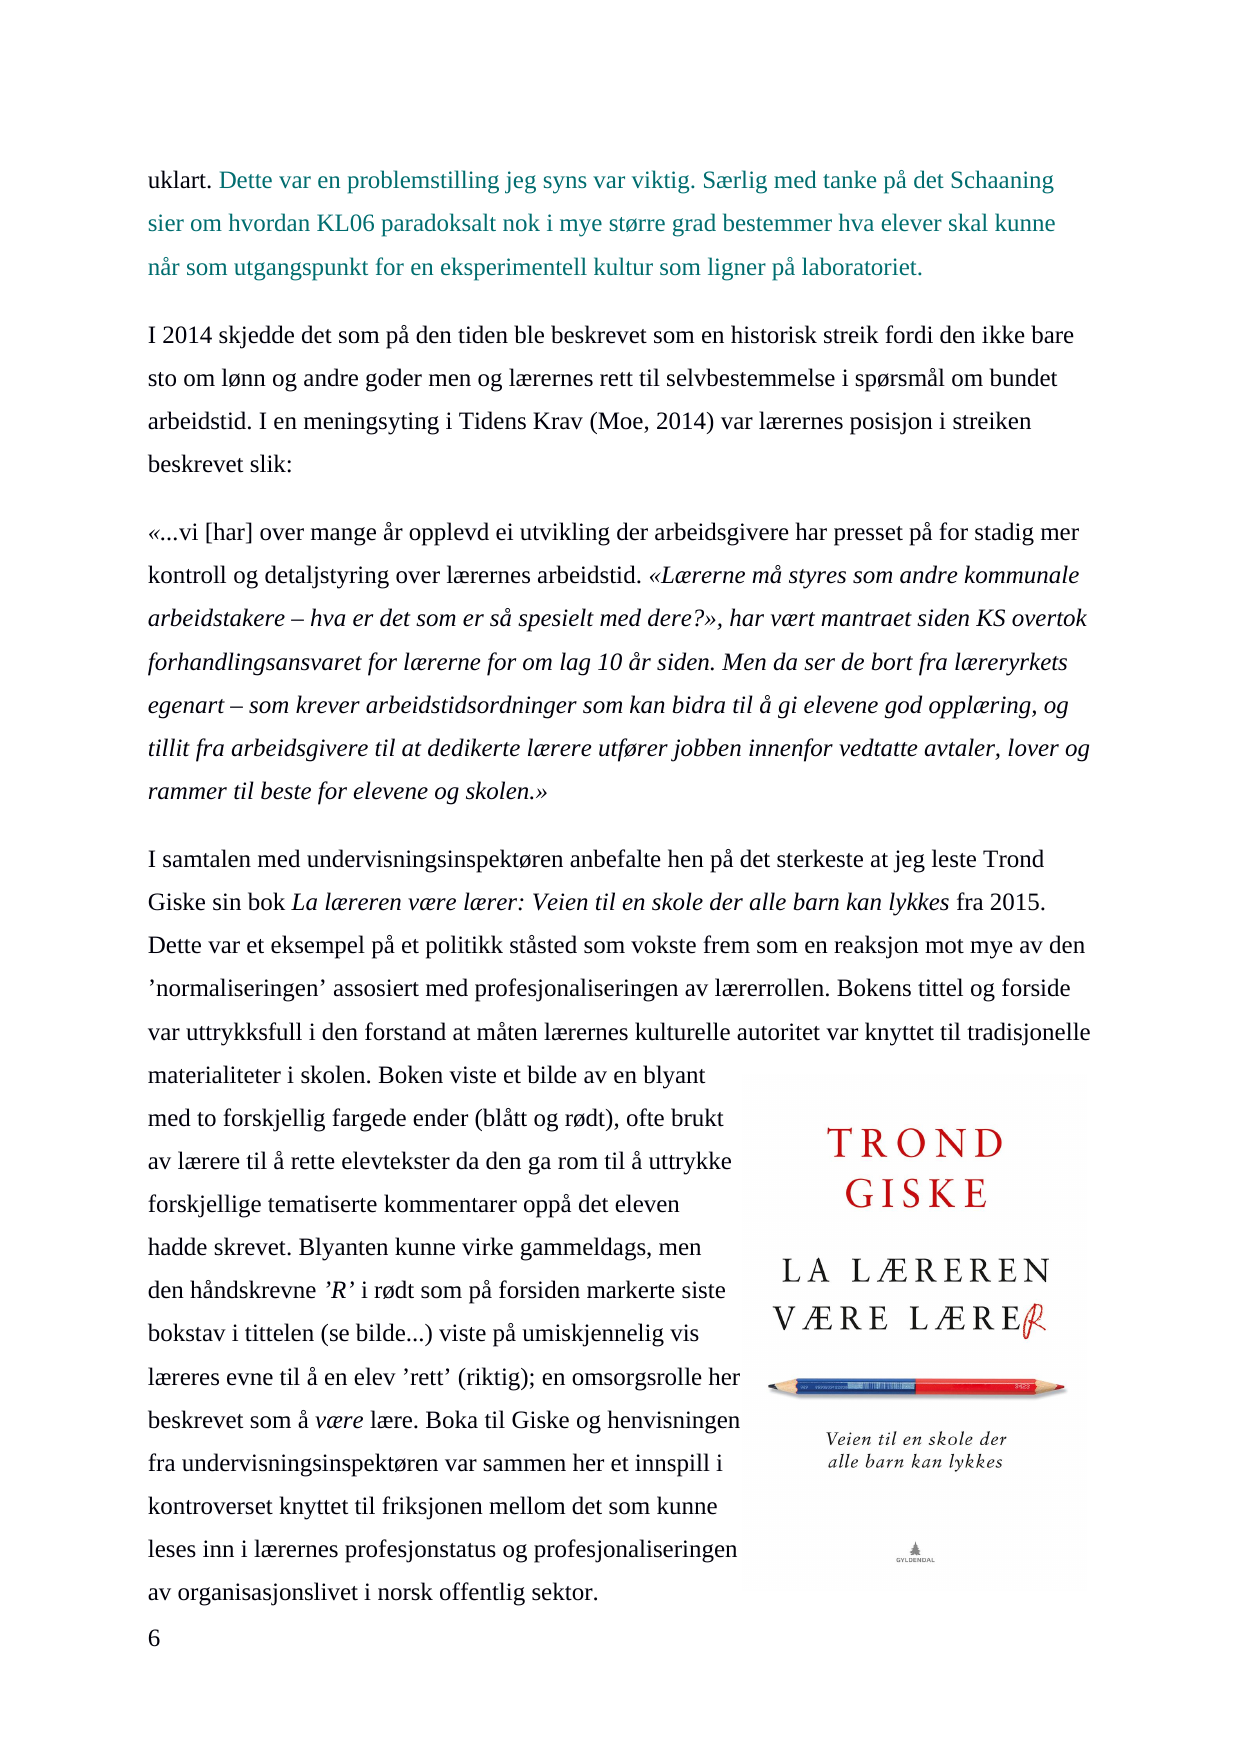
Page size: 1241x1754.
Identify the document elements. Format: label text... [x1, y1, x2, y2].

text I 2014 skjedde det som på den tiden ble beskrevet som en historisk streik fordi den ikke bare sto om lønn og andre goder men og lærernes rett til selvbestemmelse i spørsmål om bundet arbeidstid. I en meningsyting i Tidens Krav (Moe, 2014) var lærernes posisjon i streiken beskrevet slik: [148, 320, 1092, 478]
text uklart. Dette var en problemstilling jeg syns var viktig. Særlig med tanke på det Schaaning sier om hvordan KL06 paradoksalt nok i mye større grad bestemmer hva elever skal kunne når som utgangspunkt for en eksperimentell kultur som ligner på laboratoriet. [148, 165, 1092, 280]
text I samtalen med undervisningsinspektøren anbefalte hen på det sterkeste at jeg leste Trond Giske sin bok La læreren være lærer: Veien til en skole der alle barn kan lykkes fra 2015. Dette var et eksempel på et politikk ståsted som vokste frem som en reaksjon mot mye av den ’normaliseringen’ assosiert med profesjonaliseringen av lærerrollen. Bokens tittel og forside var uttrykksfull i den forstand at måten lærernes kulturelle autoritet var knyttet til tradisjonelle materialiteter i skolen. Boken viste et bilde av en blyant med to forskjellig fargede ender (blått og rødt), ofte brukt av lærere til å rette elevtekster da den ga rom til å uttrykke forskjellige tematiserte kommentarer oppå det eleven hadde skrevet. Blyanten kunne virke gammeldags, men den håndskrevne ’R’ i rødt som på forsiden markerte siste bokstav i tittelen (se bilde...) viste på umiskjennelig vis læreres evne til å en elev ’rett’ (riktig); en omsorgsrolle her beskrevet som å være lære. Boka til Giske og henvisningen fra undervisningsinspektøren var sammen her et innspill i kontroverset knyttet til friksjonen mellom det som kunne leses inn i lærernes profesjonstatus og profesjonaliseringen av organisasjonslivet i norsk offentlig sektor. [148, 844, 1092, 1606]
picture [741, 1074, 1088, 1591]
text «...vi [har] over mange år opplevd ei utvikling der arbeidsgivere har presset på for stadig mer kontroll og detaljstyring over lærernes arbeidstid. «Lærerne må styres som andre kommunale arbeidstakere – hva er det som er så spesielt med dere?», har vært mantraet siden KS overtok forhandlingsansvaret for lærerne for om lag 10 år siden. Men da ser de bort fra læreryrkets egenart – som krever arbeidstidsordninger som kan bidra til å gi elevene god opplæring, og tillit fra arbeidsgivere til at dedikerte lærere utfører jobben innenfor vedtatte avtaler, lover og rammer til beste for elevene og skolen.» [148, 517, 1092, 805]
